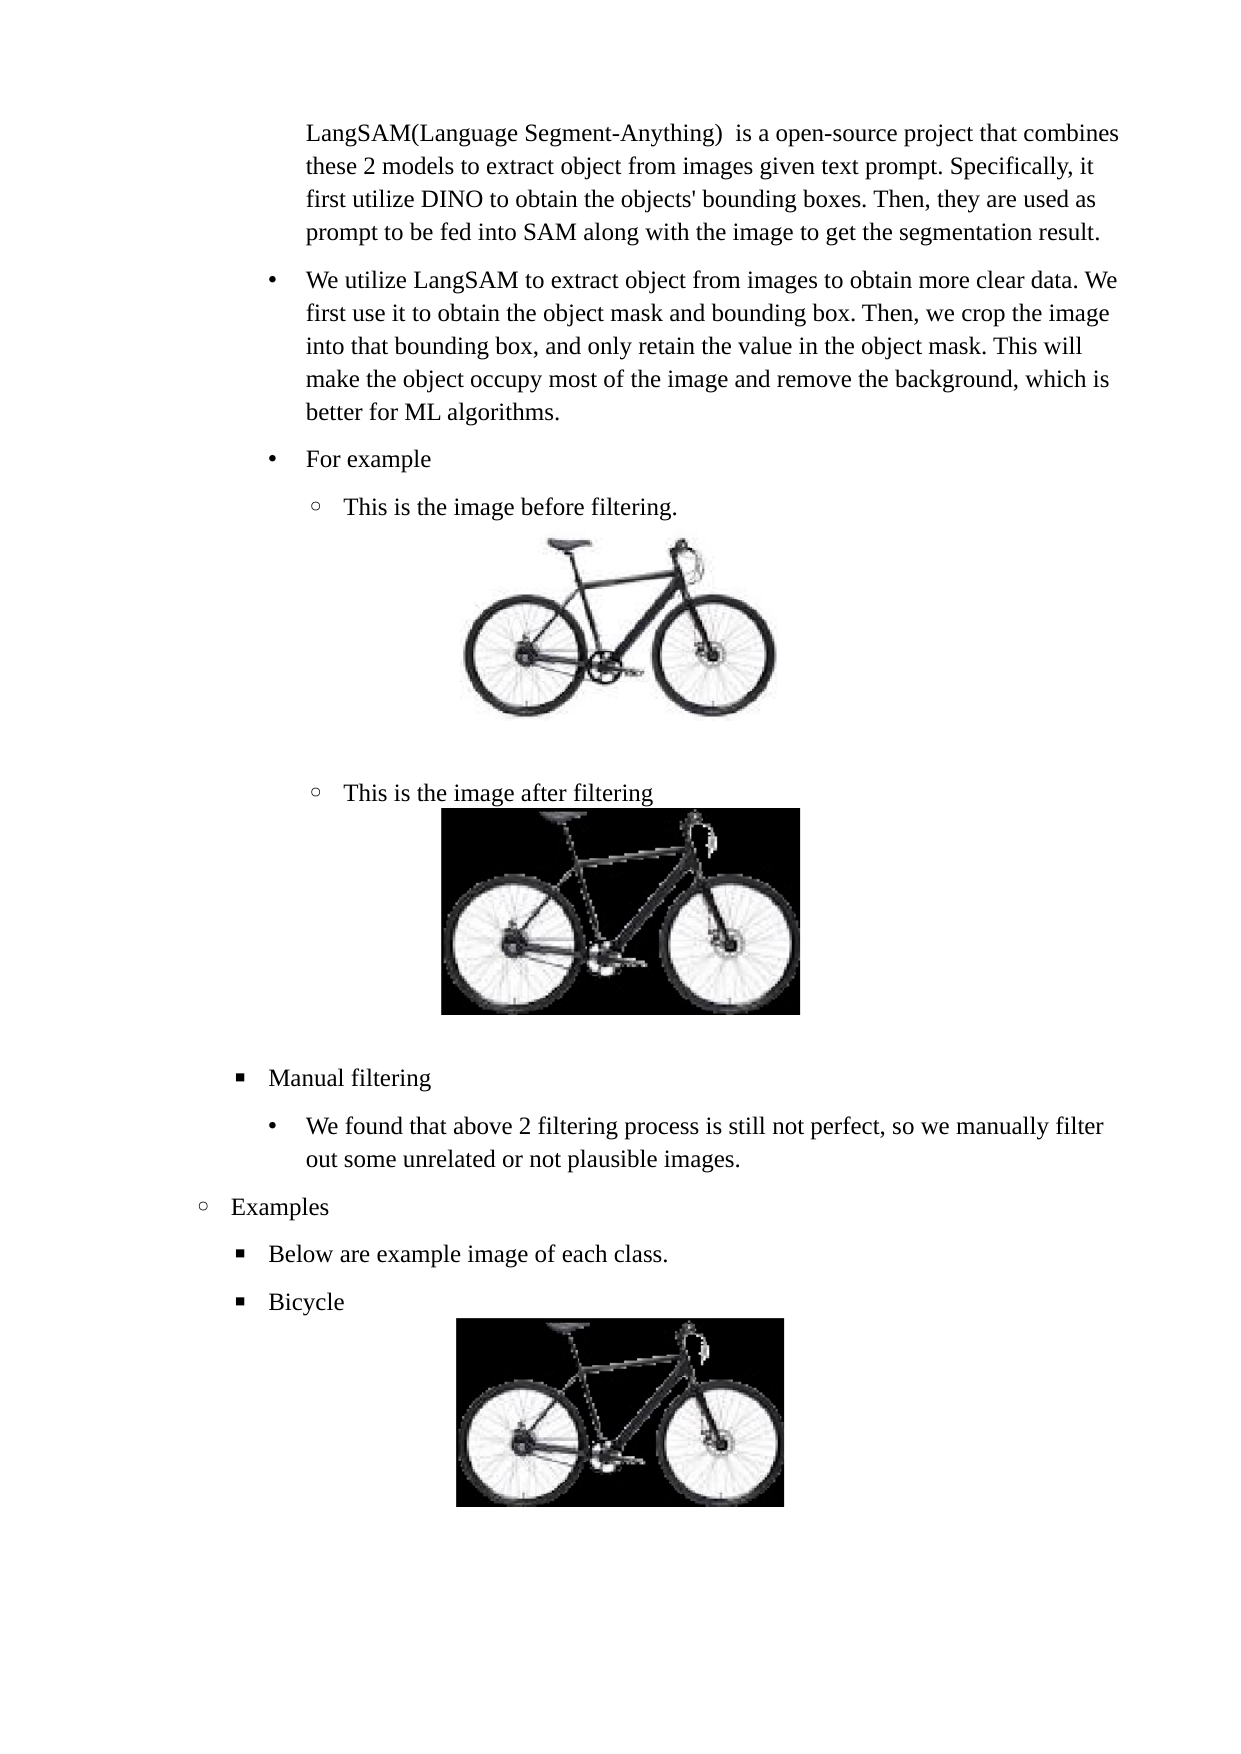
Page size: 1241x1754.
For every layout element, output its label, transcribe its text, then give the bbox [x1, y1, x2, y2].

list This is the image after filtering [306, 778, 1122, 806]
picture [456, 1317, 785, 1507]
list LangSAM(Language Segment-Anything) is a open-source project that combines these 2 models to extract object from images given text prompt. Specifically, it first utilize DINO to obtain the objects' bounding boxes. Then, they are used as prompt to be fed into SAM along with the image to get the segmentation result. [268, 118, 1122, 246]
list We utilize LangSAM to extract object from images to obtain more clear data. We first use it to obtain the object mask and bounding box. Then, we crop the image into that bounding box, and only retain the value in the object mask. This will make the object occupy most of the image and remove the background, which is better for ML algorithms. [268, 265, 1122, 426]
picture [460, 528, 780, 721]
list This is the image before filtering. [306, 492, 1122, 521]
list We found that above 2 filtering process is still not perfect, so we manually filter out some unrelated or not plausible images. [268, 1111, 1122, 1173]
picture [440, 808, 801, 1015]
list For example [268, 444, 1122, 473]
list Bicycle [231, 1287, 1122, 1316]
list Examples [193, 1192, 1122, 1220]
list Manual filtering [231, 1063, 1122, 1092]
list Below are example image of each class. [231, 1239, 1122, 1268]
